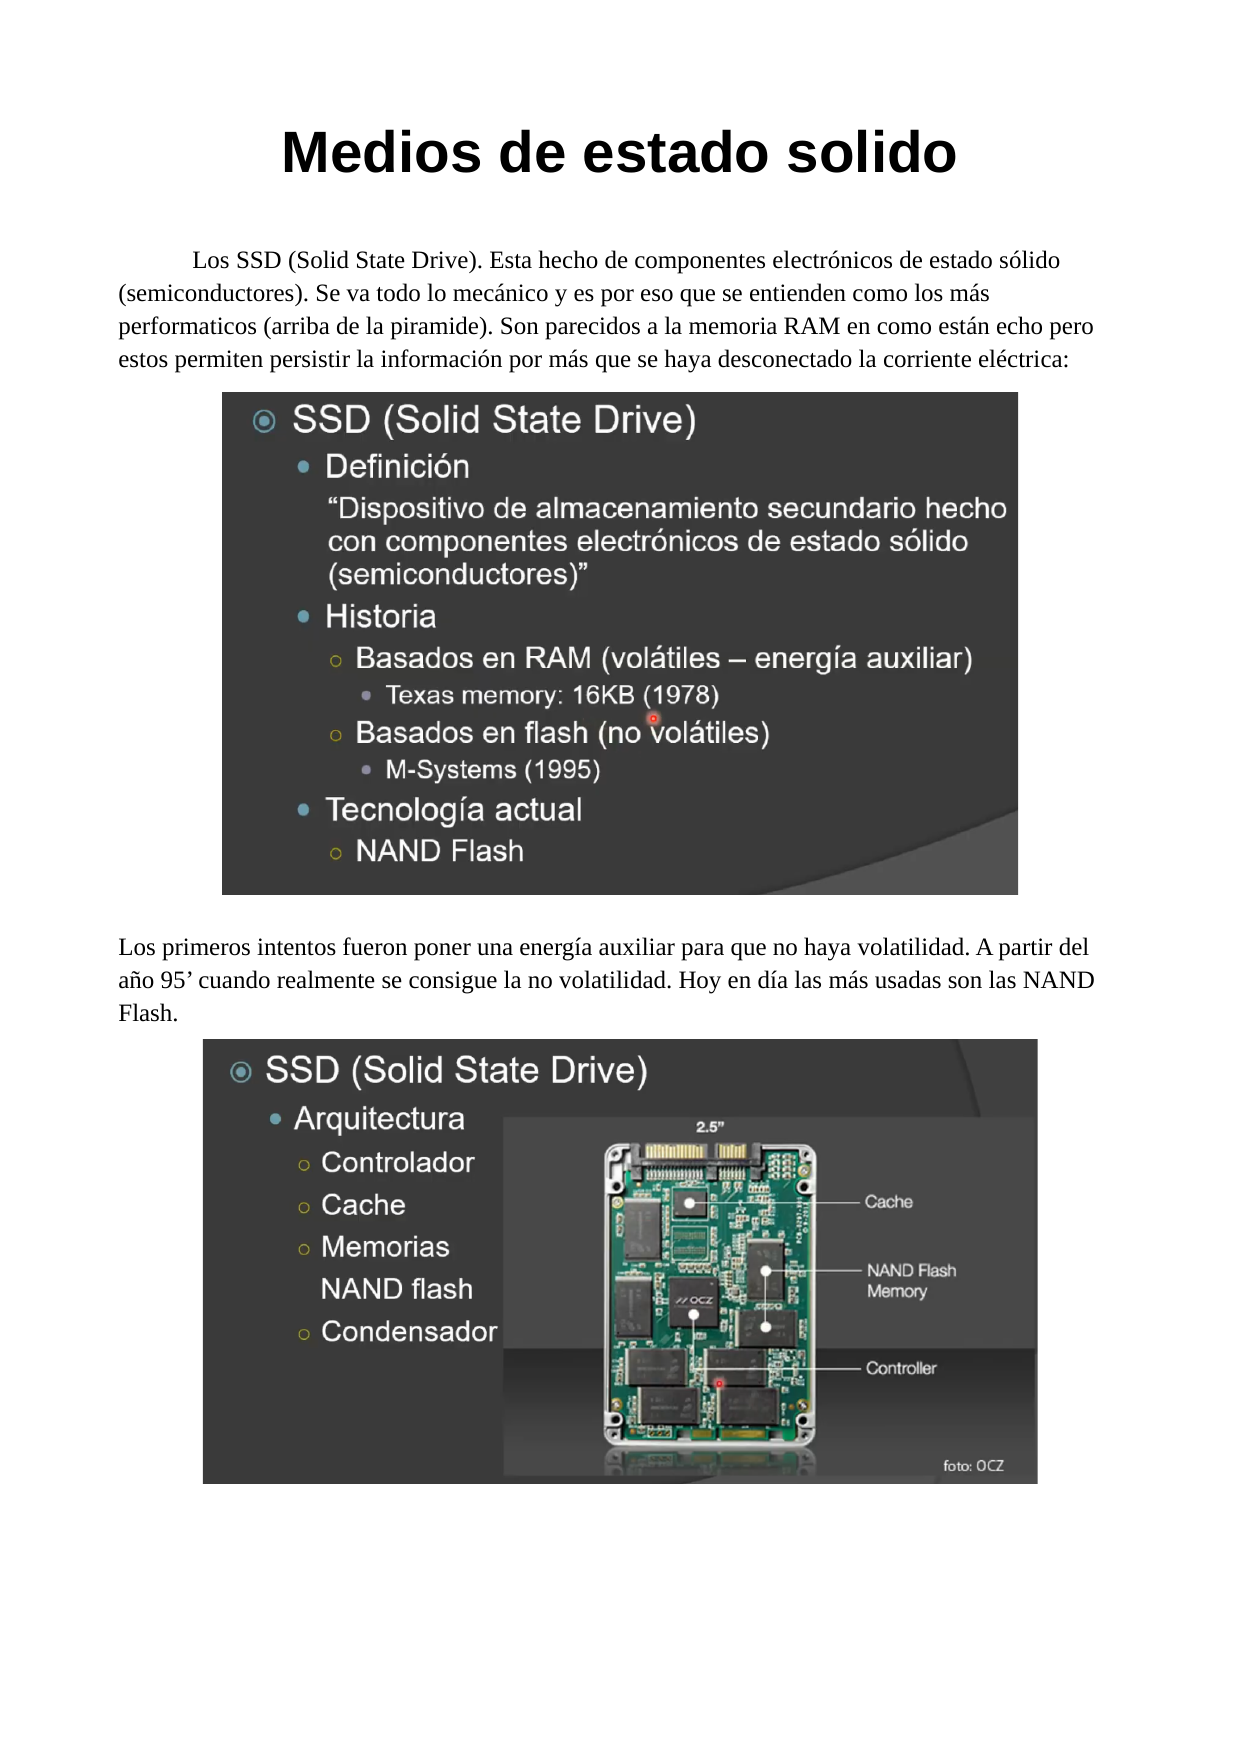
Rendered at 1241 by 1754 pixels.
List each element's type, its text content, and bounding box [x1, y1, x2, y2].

text Los primeros intentos fueron poner una energía auxiliar para que no haya volatilidad. A partir del año 95’ cuando realmente se consigue la no volatilidad. Hoy en día las más usadas son las NAND Flash. [118, 392, 1122, 1027]
picture [222, 392, 1019, 895]
picture [202, 1039, 1038, 1484]
text Los SSD (Solid State Drive). Esta hecho de componentes electrónicos de estado sólido (semiconductores). Se va todo lo mecánico y es por eso que se entienden como los más performaticos (arriba de la piramide). Son parecidos a la memoria RAM en como están echo pero estos permiten persistir la información por más que se haya desconectado la corriente eléctrica: [118, 245, 1122, 373]
title Medios de estado solido [118, 118, 1122, 185]
